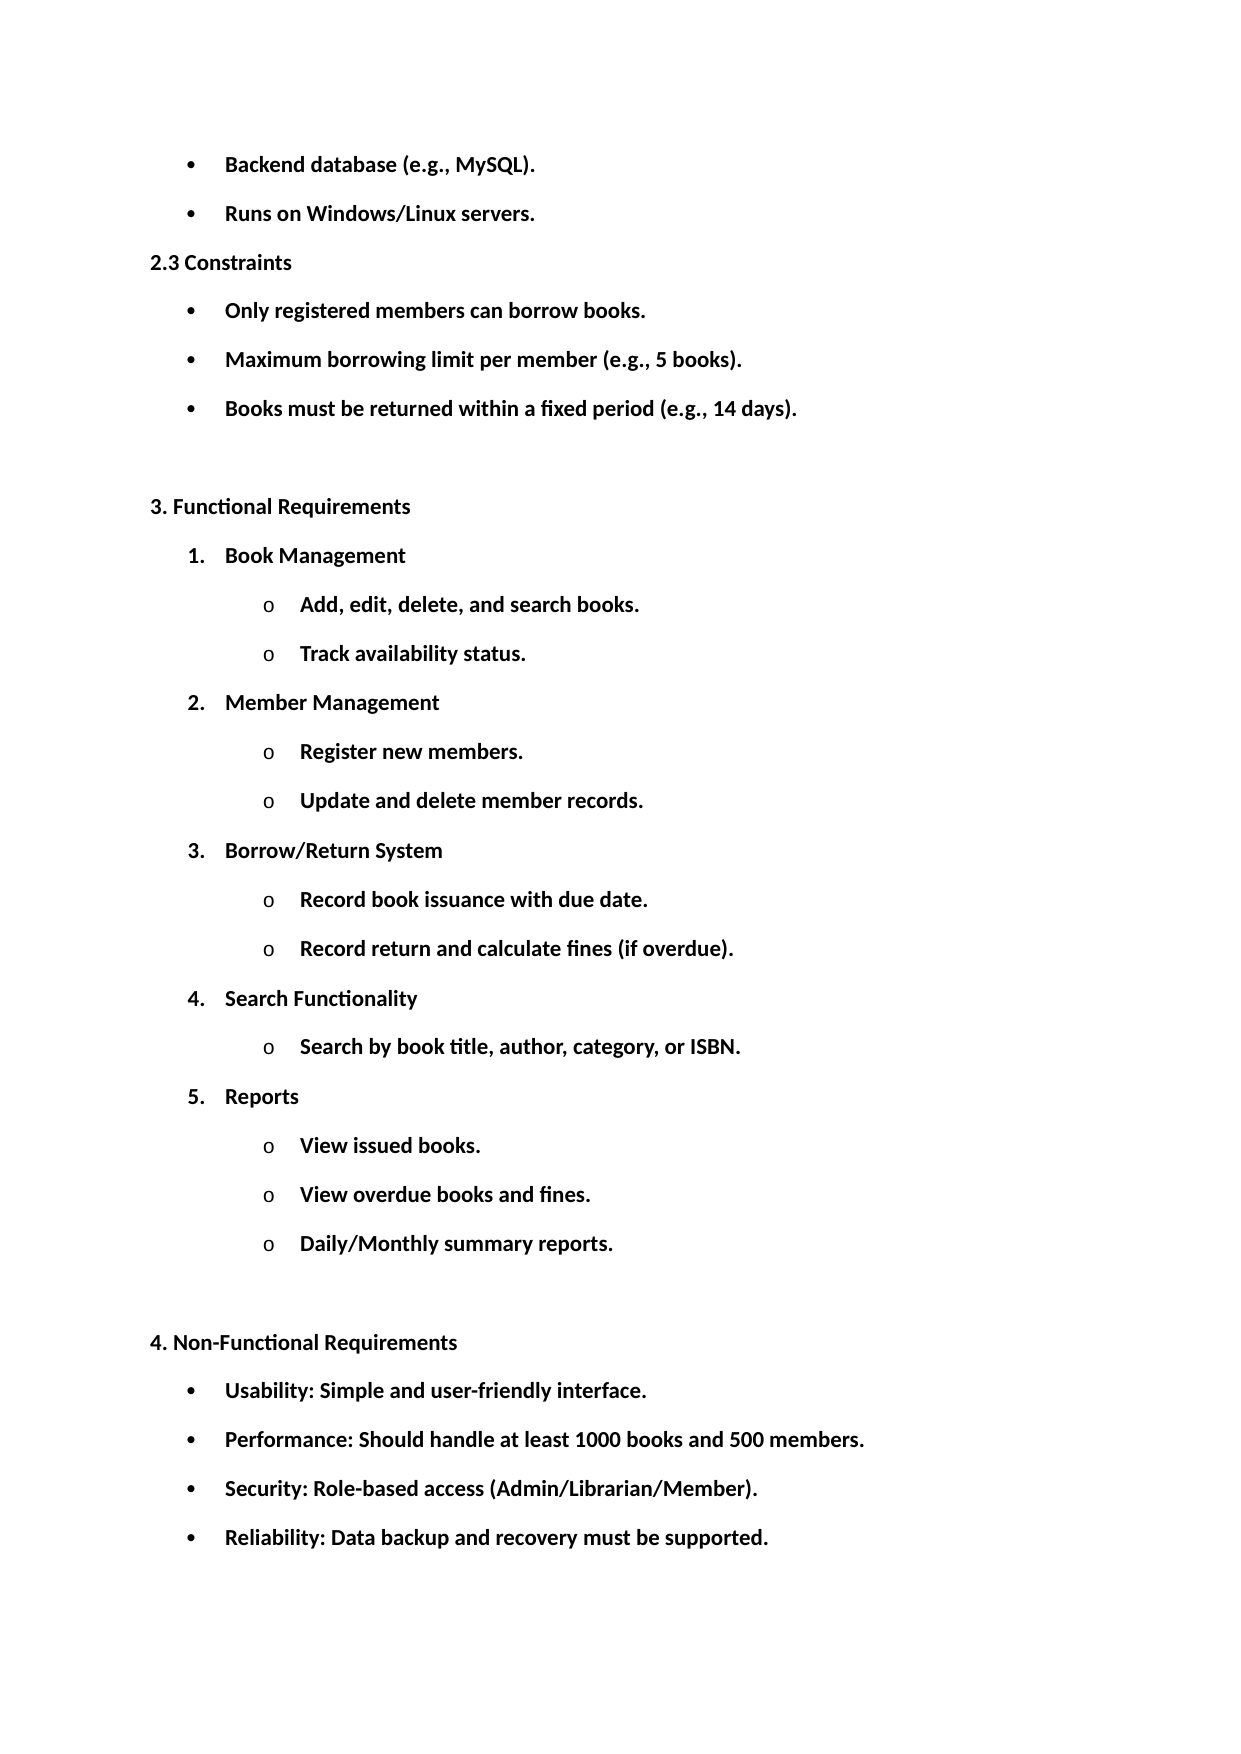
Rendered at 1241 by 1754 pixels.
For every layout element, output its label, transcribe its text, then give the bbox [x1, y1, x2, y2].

list Record return and calculate fines (if overdue). [262, 934, 1090, 963]
list Usability: Simple and user-friendly interface. [187, 1377, 1090, 1404]
list Book Management [187, 541, 1090, 569]
list Search by book title, author, category, or ISBN. [262, 1032, 1090, 1061]
list Backend database (e.g., MySQL). [187, 150, 1090, 178]
list Reliability: Data backup and recovery must be supported. [187, 1523, 1090, 1551]
list View issued books. [262, 1131, 1090, 1159]
list Record book issuance with due date. [262, 885, 1090, 913]
text 2.3 Constraints [150, 248, 1090, 276]
text 4. Non-Functional Requirements [150, 1328, 1090, 1356]
list Borrow/Return System [187, 836, 1090, 864]
list Security: Role-based access (Admin/Librarian/Member). [187, 1474, 1090, 1502]
list Search Functionality [187, 984, 1090, 1012]
list Books must be returned within a fixed period (e.g., 14 days). [187, 394, 1090, 422]
list Track availability status. [262, 639, 1090, 668]
list Member Management [187, 688, 1090, 716]
text 3. Functional Requirements [150, 492, 1090, 520]
list Only registered members can borrow books. [187, 297, 1090, 324]
list Daily/Monthly summary reports. [262, 1229, 1090, 1258]
list Reports [187, 1082, 1090, 1110]
list View overdue books and fines. [262, 1180, 1090, 1209]
list Update and delete member records. [262, 787, 1090, 815]
list Add, edit, delete, and search books. [262, 590, 1090, 618]
list Maximum borrowing limit per member (e.g., 5 books). [187, 345, 1090, 373]
list Register new members. [262, 737, 1090, 766]
list Performance: Should handle at least 1000 books and 500 members. [187, 1425, 1090, 1453]
list Runs on Windows/Linux servers. [187, 199, 1090, 227]
